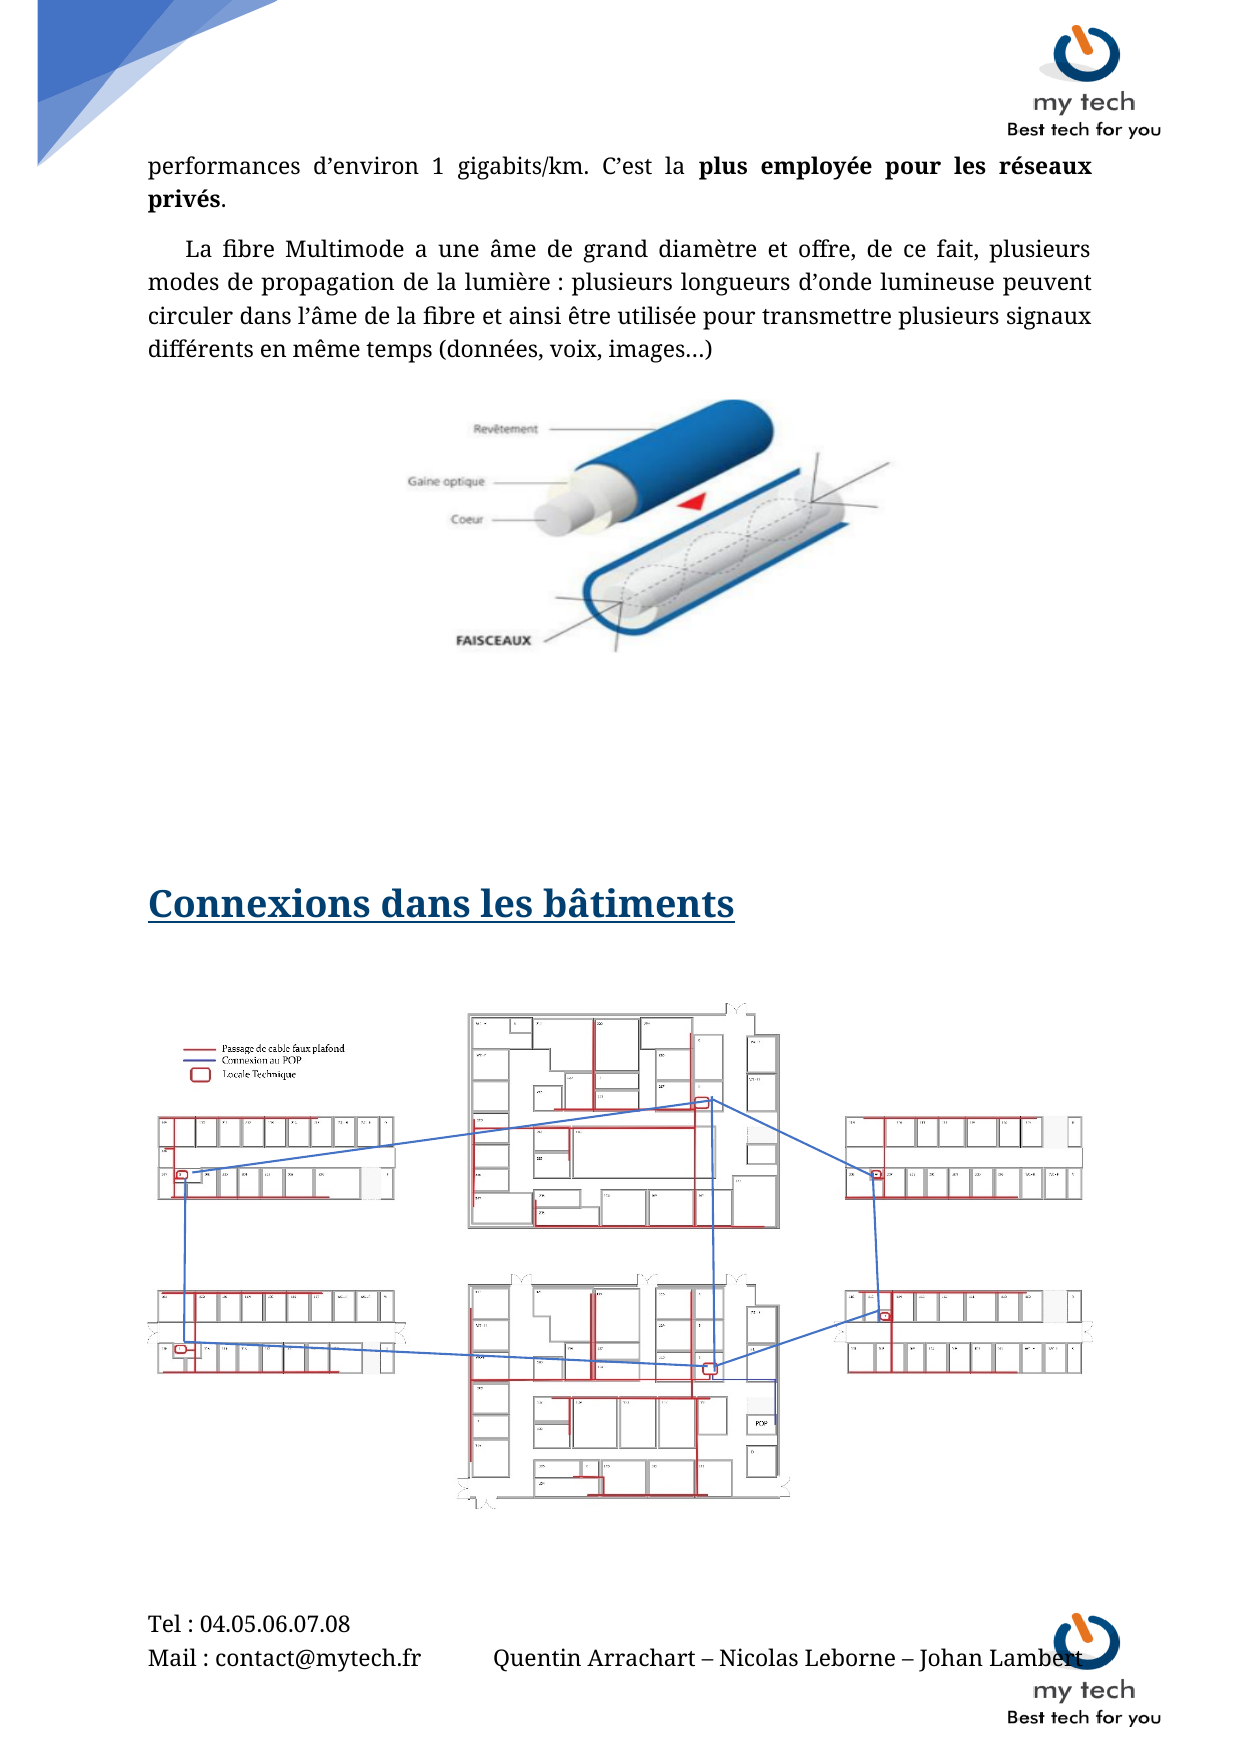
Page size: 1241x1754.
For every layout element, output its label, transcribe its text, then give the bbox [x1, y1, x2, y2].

list La fibre Multimode a une âme de grand diamètre et offre, de ce fait, plusieurs modes de propagation de la lumière : plusieurs longueurs d’onde lumineuse peuvent circuler dans l’âme de la fibre et ainsi être utilisée pour transmettre plusieurs signaux différents en même temps (données, voix, images…) [148, 231, 1093, 364]
list performances d’environ 1 gigabits/km. C’est la plus employée pour les réseaux privés. [148, 148, 1093, 214]
subtitle Connexions dans les bâtiments [148, 877, 1093, 928]
